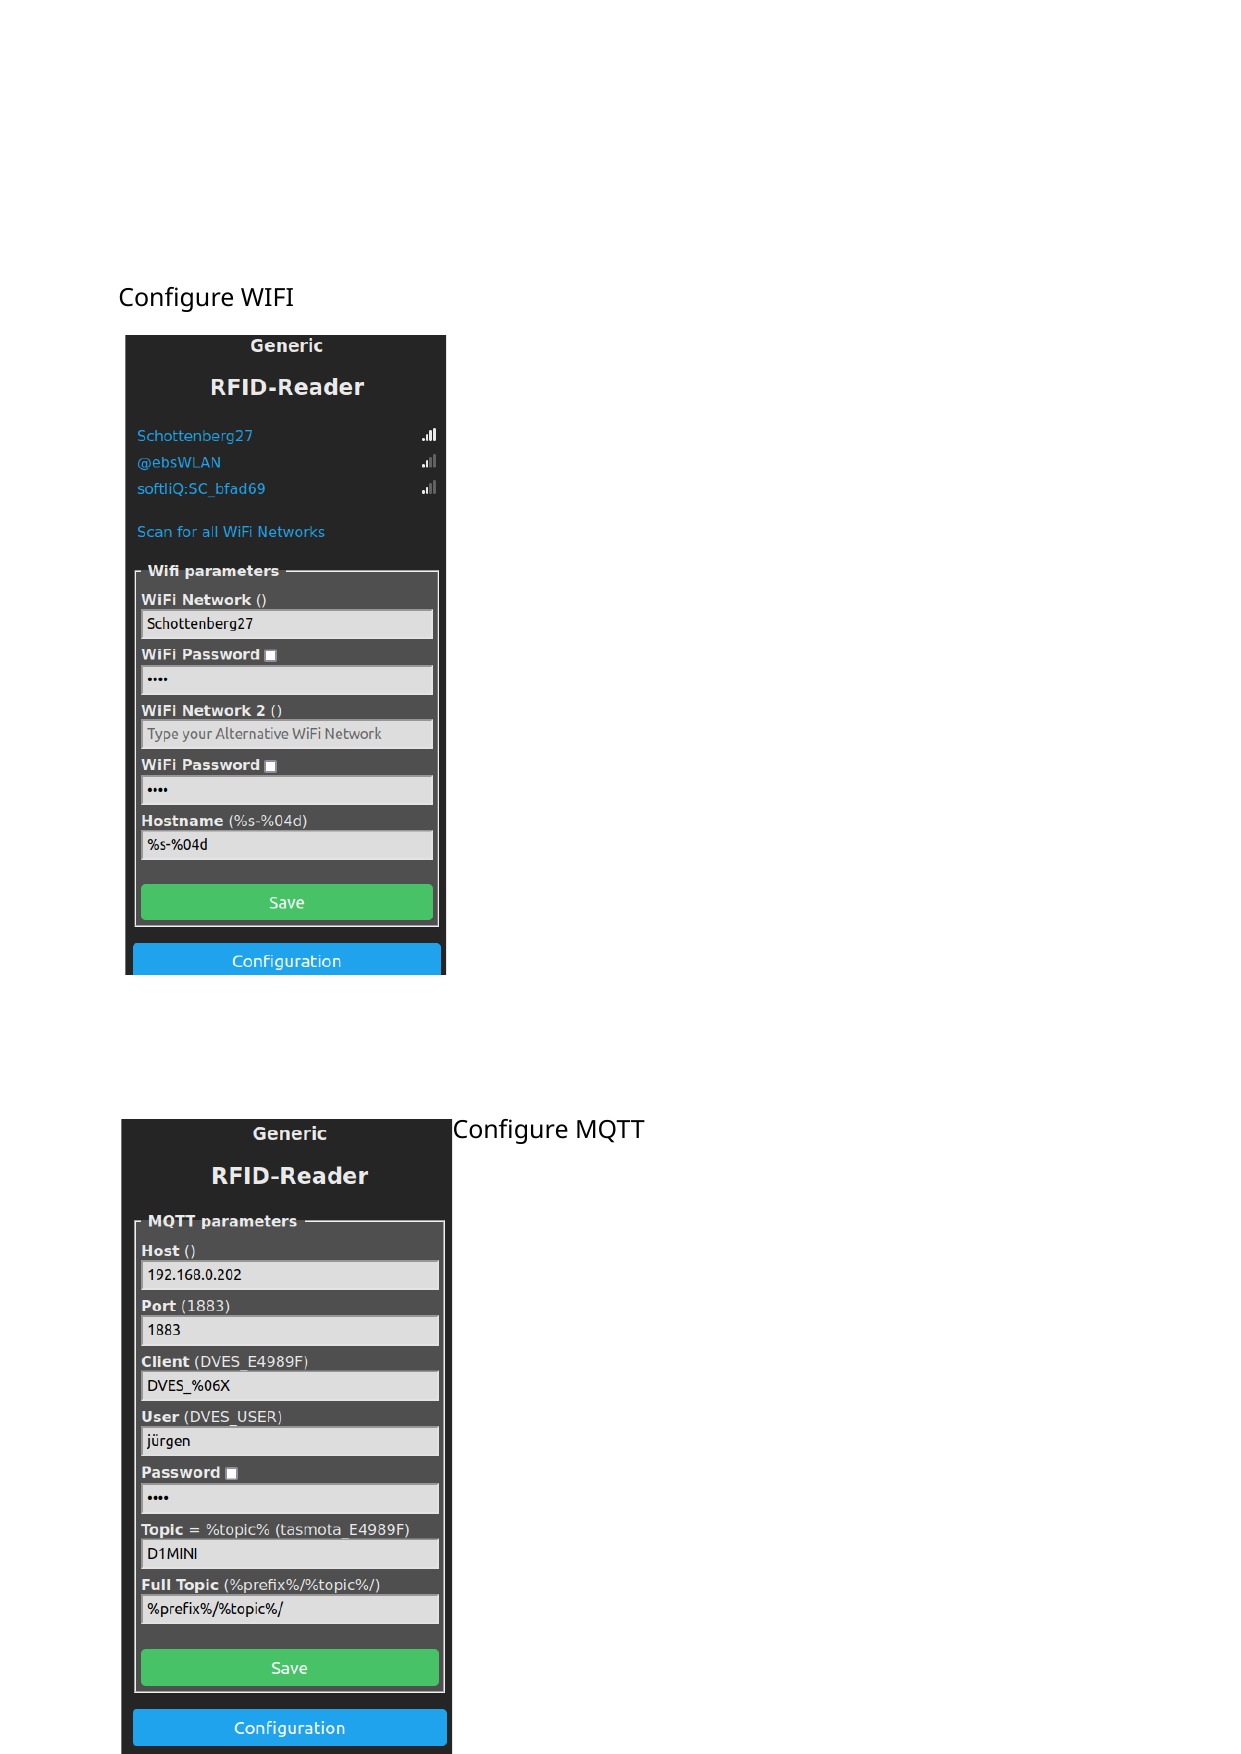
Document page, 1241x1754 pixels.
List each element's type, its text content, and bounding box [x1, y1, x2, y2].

picture [125, 335, 447, 975]
text Configure WIFI [118, 279, 1122, 313]
picture [121, 1119, 453, 1754]
text Configure MQTT [118, 1112, 1122, 1146]
